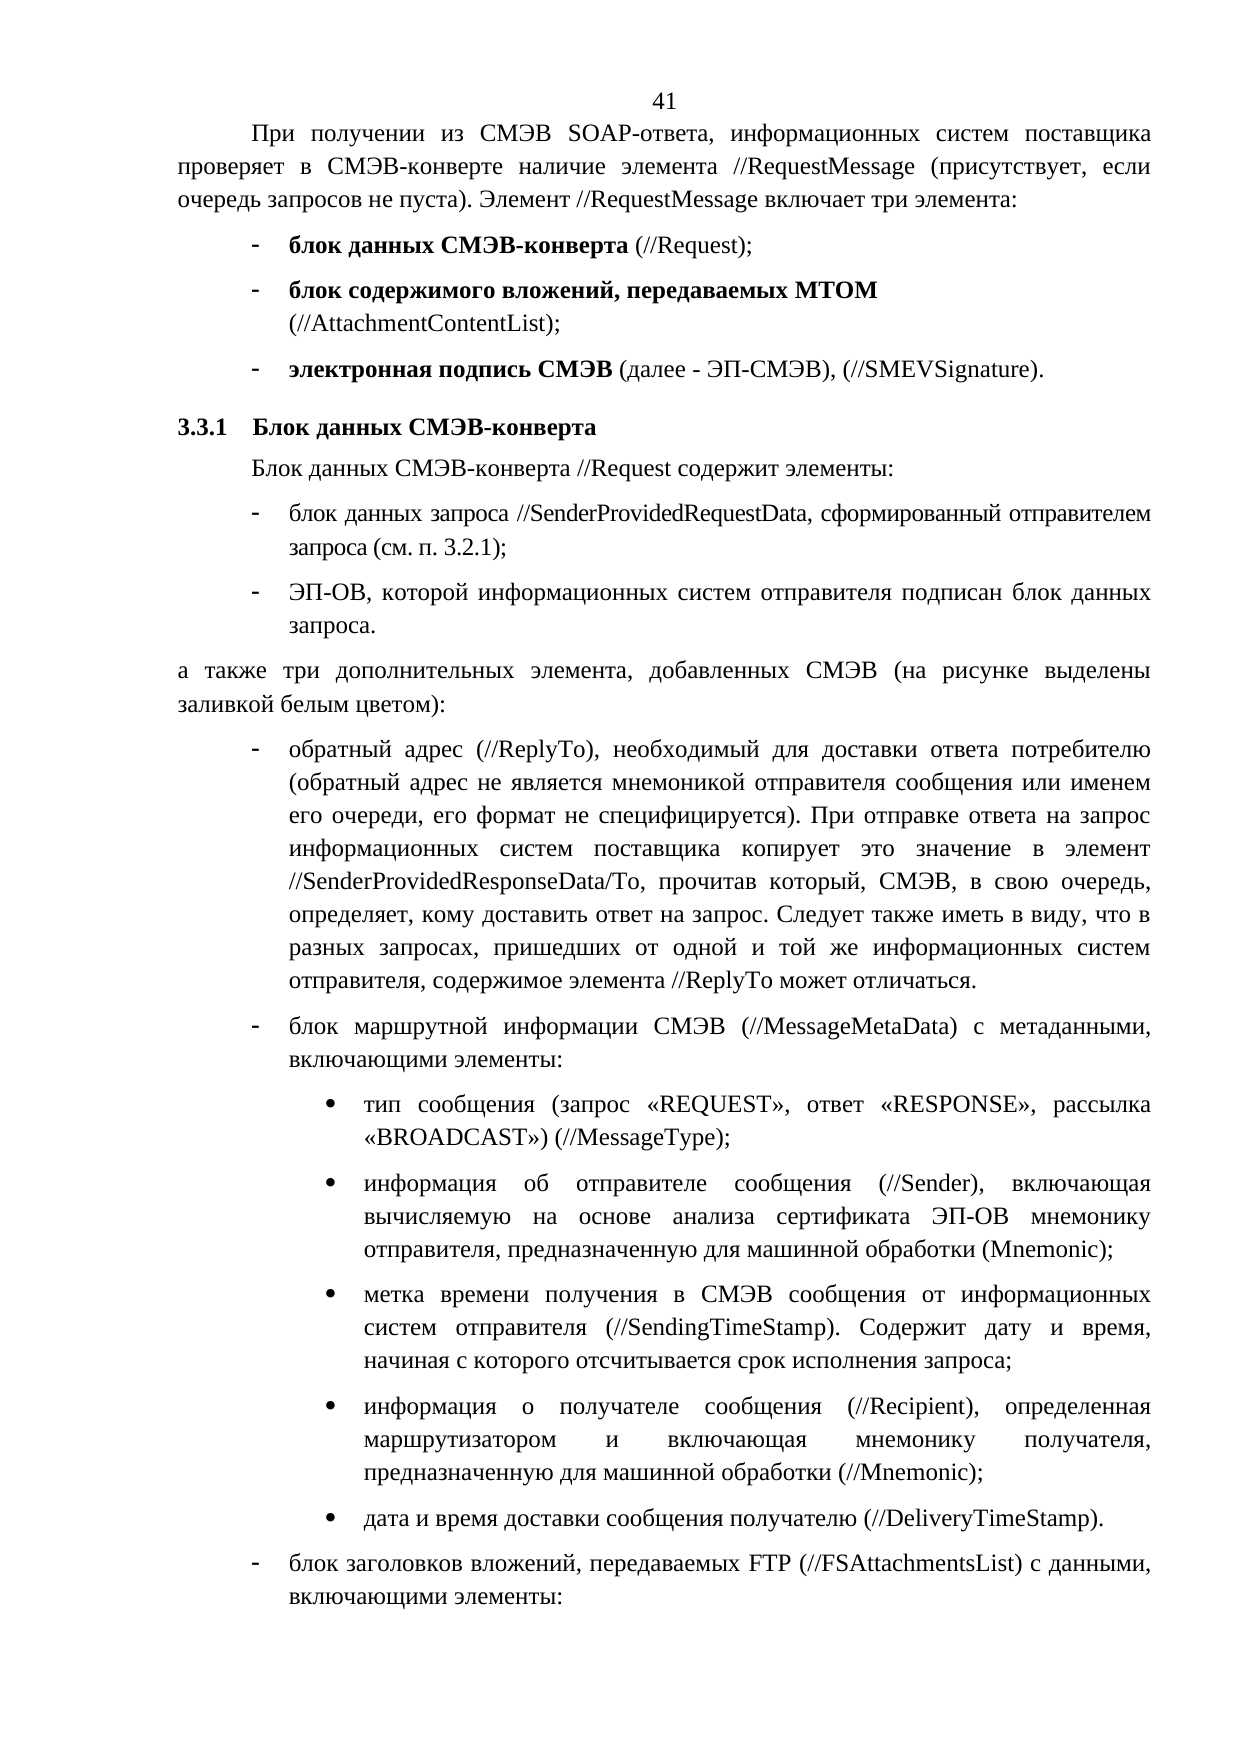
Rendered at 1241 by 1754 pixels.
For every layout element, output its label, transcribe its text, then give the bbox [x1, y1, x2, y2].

subtitle Блок данных СМЭВ-конверта [177, 412, 1152, 441]
list информация о получателе сообщения (//Recipient), определенная маршрутизатором и включающая мнемонику получателя, предназначенную для машинной обработки (//Mnemonic); [326, 1391, 1152, 1486]
text а также три дополнительных элемента, добавленных СМЭВ (на рисунке выделены заливкой белым цветом): [177, 656, 1152, 717]
list тип сообщения (запрос «REQUEST», ответ «RESPONSE», рассылка «BROADCAST») (//MessageType); [326, 1089, 1152, 1151]
list блок данных запроса //SenderProvidedRequestData, сформированный отправителем запроса (см. п. 3.2.1); [251, 498, 1152, 560]
list ЭП-ОВ, которой информационных систем отправителя подписан блок данных запроса. [251, 577, 1152, 639]
list электронная подпись СМЭВ (далее - ЭП-СМЭВ), (//SMEVSignature). [251, 354, 1152, 382]
list блок содержимого вложений, передаваемых MTOM (//AttachmentContentList); [251, 275, 1152, 337]
list информация об отправителе сообщения (//Sender), включающая вычисляемую на основе анализа сертификата ЭП-ОВ мнемонику отправителя, предназначенную для машинной обработки (Mnemonic); [326, 1168, 1152, 1263]
list метка времени получения в СМЭВ сообщения от информационных систем отправителя (//SendingTimeStamp). Содержит дату и время, начиная с которого отсчитывается срок исполнения запроса; [326, 1279, 1152, 1374]
text Блок данных СМЭВ-конверта //Request содержит элементы: [177, 453, 1152, 482]
list обратный адрес (//ReplyTo), необходимый для доставки ответа потребителю (обратный адрес не является мнемоникой отправителя сообщения или именем его очереди, его формат не специфицируется). При отправке ответа на запрос информационных систем поставщика копирует это значение в элемент //SenderProvidedResponseData/To, прочитав который, СМЭВ, в свою очередь, определяет, кому доставить ответ на запрос. Следует также иметь в виду, что в разных запросах, пришедших от одной и той же информационных систем отправителя, содержимое элемента //ReplyTo может отличаться. [251, 734, 1152, 994]
list блок маршрутной информации СМЭВ (//MessageMetaData) с метаданными, включающими элементы: [251, 1011, 1152, 1073]
list блок данных СМЭВ-конверта (//Request); [251, 230, 1152, 258]
list блок заголовков вложений, передаваемых FTP (//FSAttachmentsList) с данными, включающими элементы: [251, 1548, 1152, 1610]
text При получении из СМЭВ SOAP-ответа, информационных систем поставщика проверяет в СМЭВ-конверте наличие элемента //RequestMessage (присутствует, если очередь запросов не пуста). Элемент //RequestMessage включает три элемента: [177, 118, 1152, 213]
list дата и время доставки сообщения получателю (//DeliveryTimeStamp). [326, 1503, 1152, 1531]
